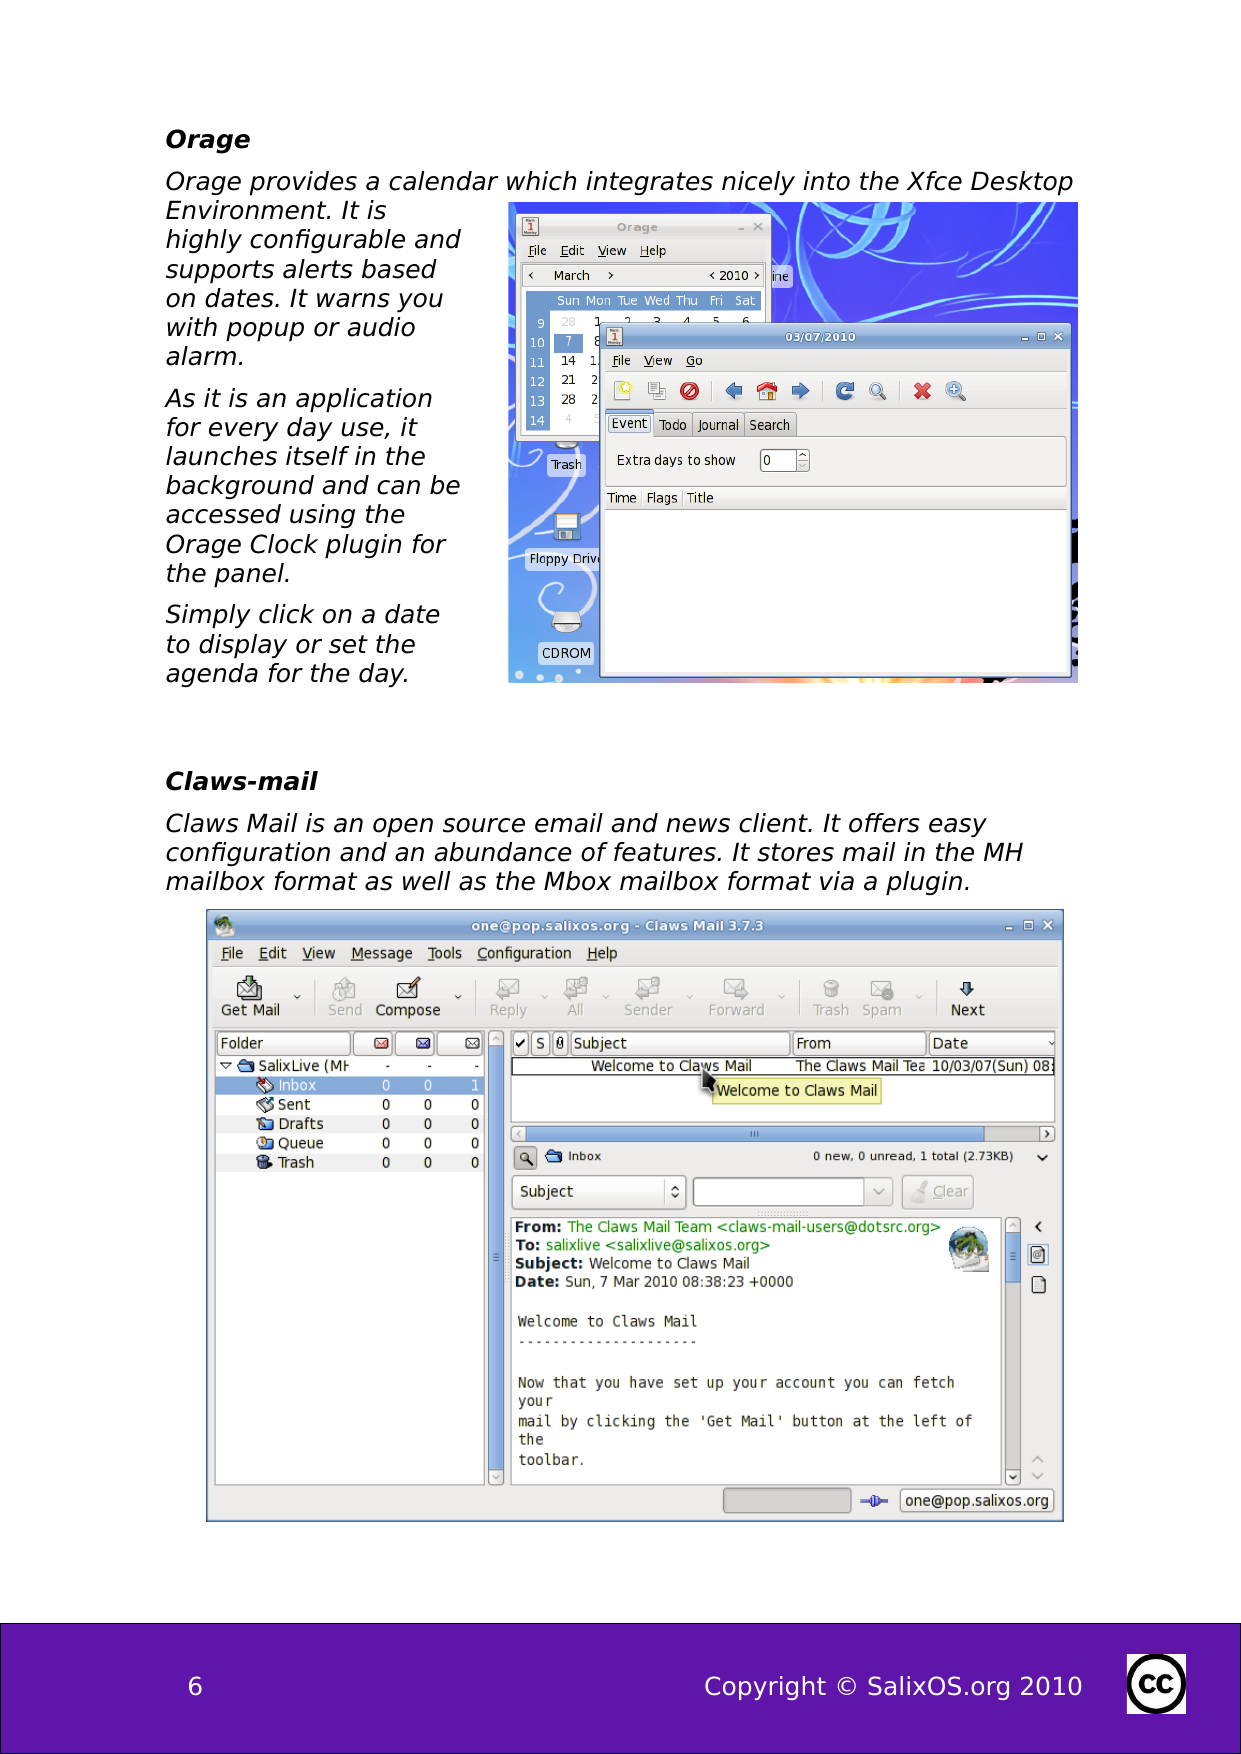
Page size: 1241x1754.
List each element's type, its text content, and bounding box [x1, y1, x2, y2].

text Orage provides a calendar which integrates nicely into the Xfce Desktop Environment. It is highly configurable and supports alerts based on dates. It warns you with popup or audio alarm. [165, 167, 1104, 372]
text Claws Mail is an open source email and news client. It offers easy configuration and an abundance of features. It stores mail in the MH mailbox format as well as the Mbox mailbox format via a plugin. [165, 809, 1104, 897]
text Simply click on a date to display or set the agenda for the day. [165, 601, 1104, 688]
picture [508, 202, 1078, 683]
text As it is an application for every day use, it launches itself in the background and can be accessed using the Orage Clock plugin for the panel. [165, 384, 508, 588]
text [1078, 384, 1104, 588]
subtitle Claws-mail [165, 767, 1104, 797]
picture [205, 909, 1065, 1523]
subtitle Orage [165, 126, 1104, 155]
picture [1126, 1654, 1186, 1714]
